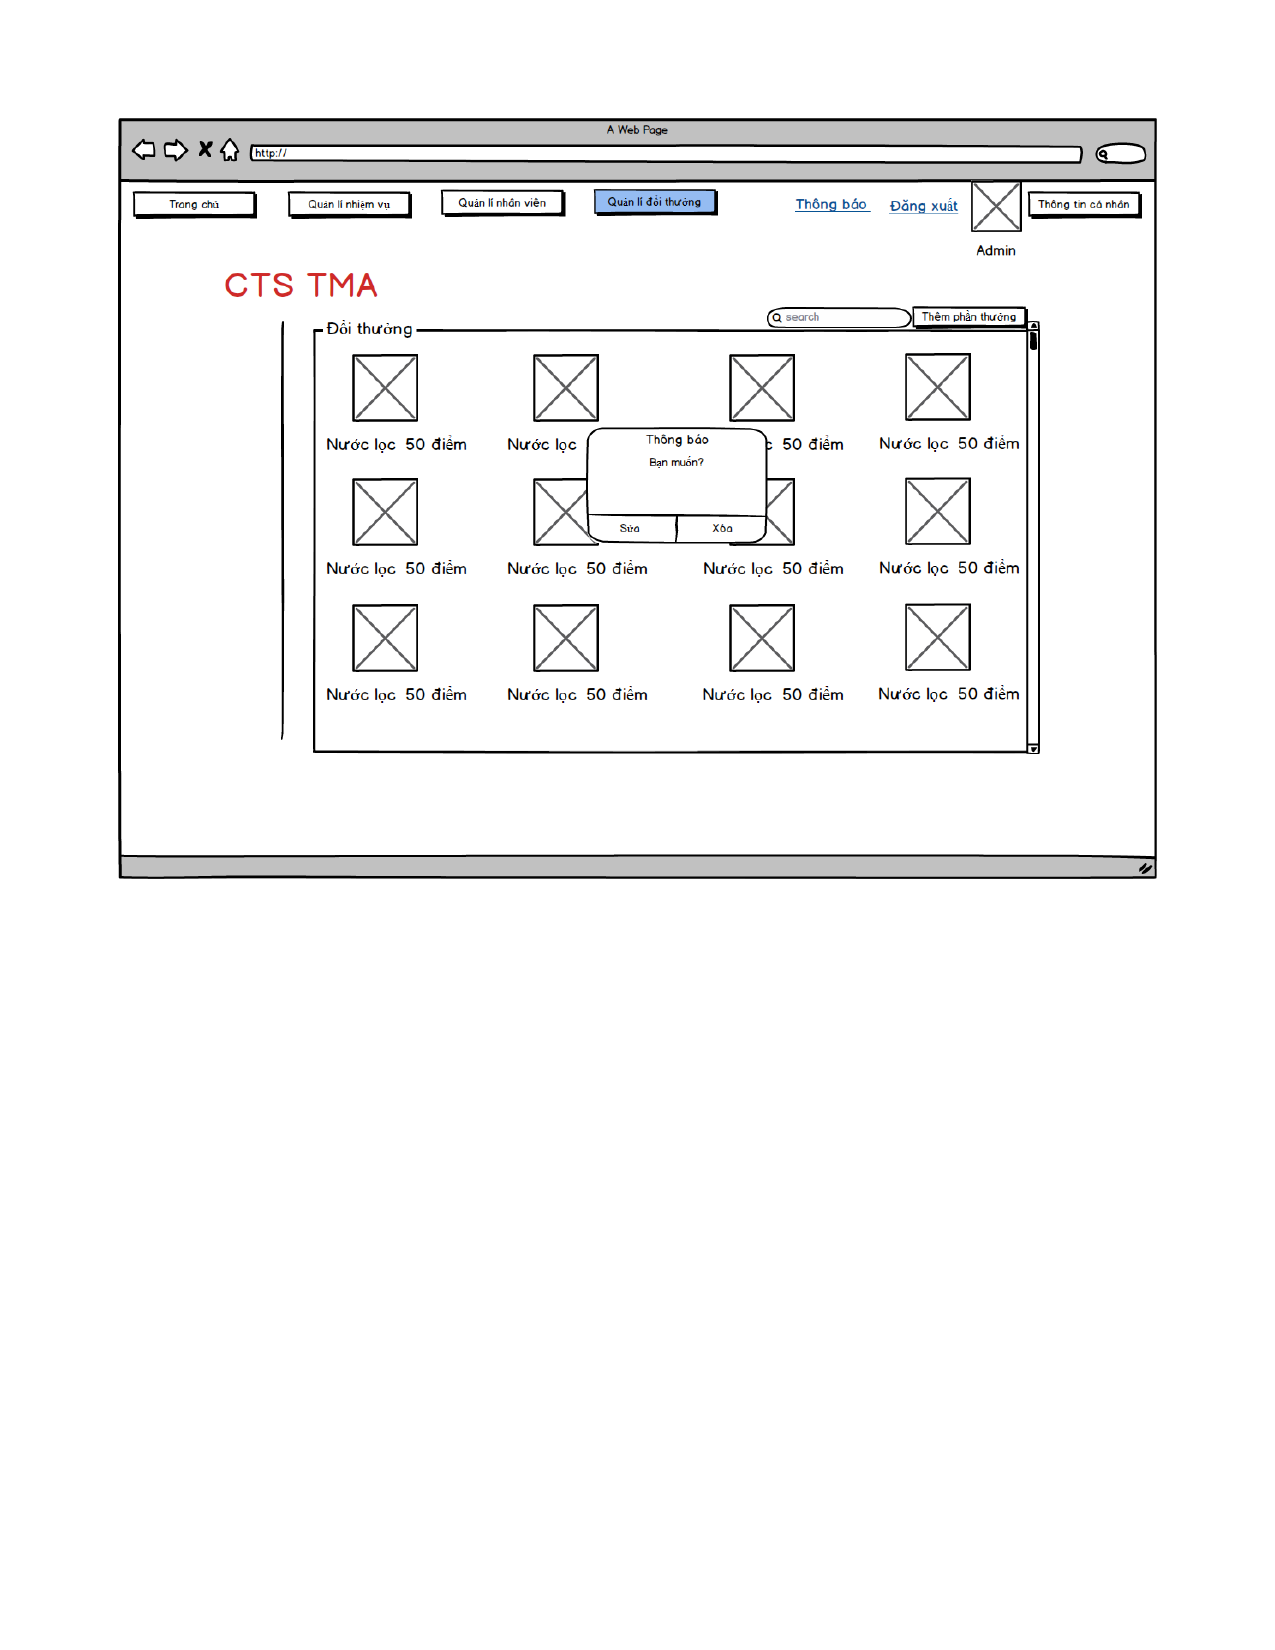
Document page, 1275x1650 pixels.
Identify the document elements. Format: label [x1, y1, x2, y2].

picture [118, 118, 1157, 879]
